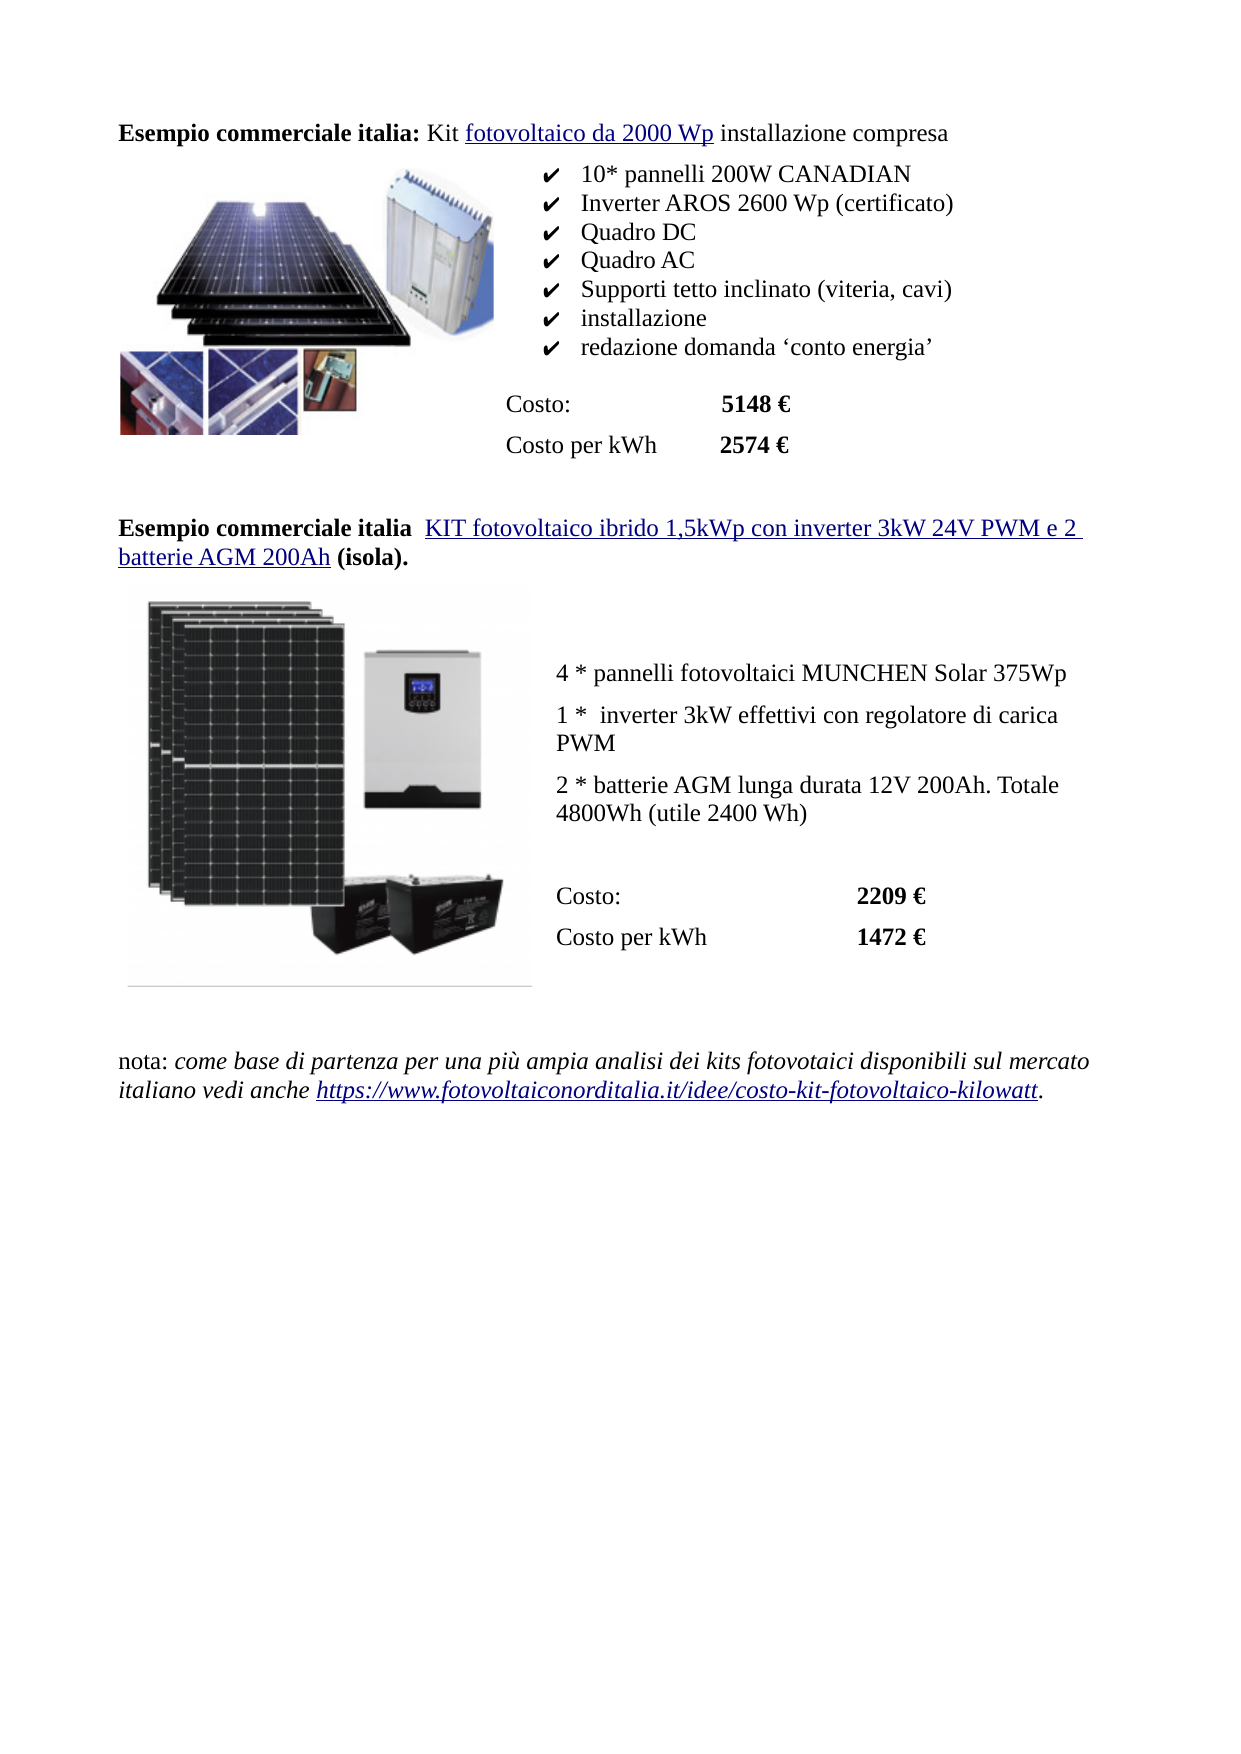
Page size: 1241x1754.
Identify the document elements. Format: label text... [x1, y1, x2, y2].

text 1 * inverter 3kW effettivi con regolatore di carica PWM [533, 700, 1122, 757]
list Supporti tetto inclinato (viteria, cavi) [494, 274, 1122, 303]
text 2 * batterie AGM lunga durata 12V 200Ah. Totale 4800Wh (utile 2400 Wh) [533, 770, 1122, 827]
list Inverter AROS 2600 Wp (certificato) [494, 188, 1122, 217]
text Costo per kWh 2574 € [118, 431, 1122, 459]
list redazione domanda ‘conto energia’ [494, 332, 1122, 361]
list 10* pannelli 200W CANADIAN [156, 159, 1122, 188]
list Quadro AC [494, 246, 1122, 274]
text nota: come base di partenza per una più ampia analisi dei kits fotovotaici disponibili sul mercato italiano vedi anche https://www.fotovoltaiconorditalia.it/idee/costo-kit-fotovoltaico-kilowatt. [118, 1046, 1122, 1103]
text Esempio commerciale italia KIT fotovoltaico ibrido 1,5kWp con inverter 3kW 24V PWM e 2 batterie AGM 200Ah (isola). [118, 513, 1122, 571]
list Quadro DC [494, 217, 1122, 246]
text Costo: 2209 € [533, 881, 1122, 910]
text Costo per kWh 1472 € [533, 922, 1122, 951]
picture [120, 168, 494, 435]
list installazione [494, 303, 1122, 332]
picture [127, 583, 533, 988]
text [118, 881, 127, 910]
text Costo: 5148 € [494, 389, 1122, 418]
text Esempio commerciale italia: Kit fotovoltaico da 2000 Wp installazione compresa [118, 118, 1122, 147]
text 4 * pannelli fotovoltaici MUNCHEN Solar 375Wp [533, 658, 1122, 687]
